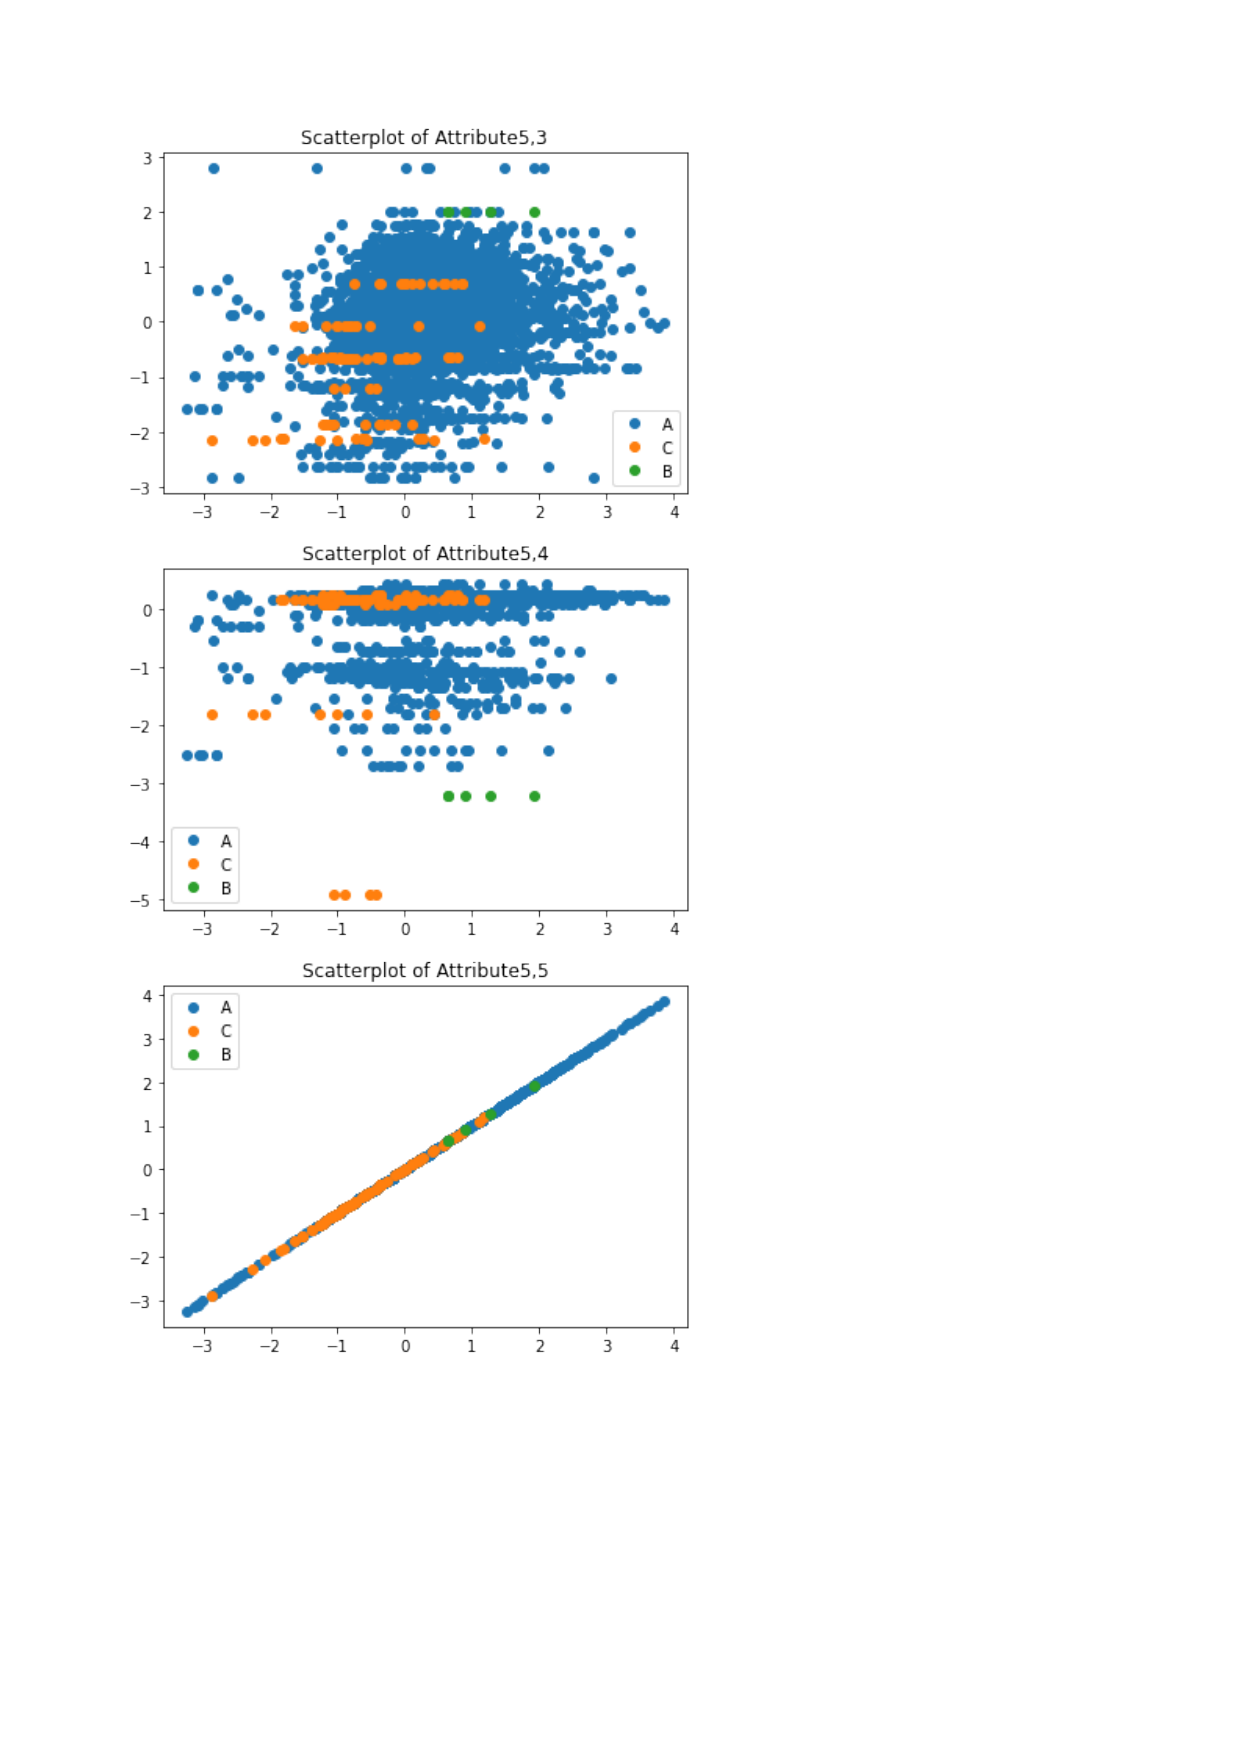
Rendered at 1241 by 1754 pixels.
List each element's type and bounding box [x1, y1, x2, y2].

picture [118, 535, 697, 948]
picture [118, 118, 697, 531]
picture [118, 951, 697, 1365]
